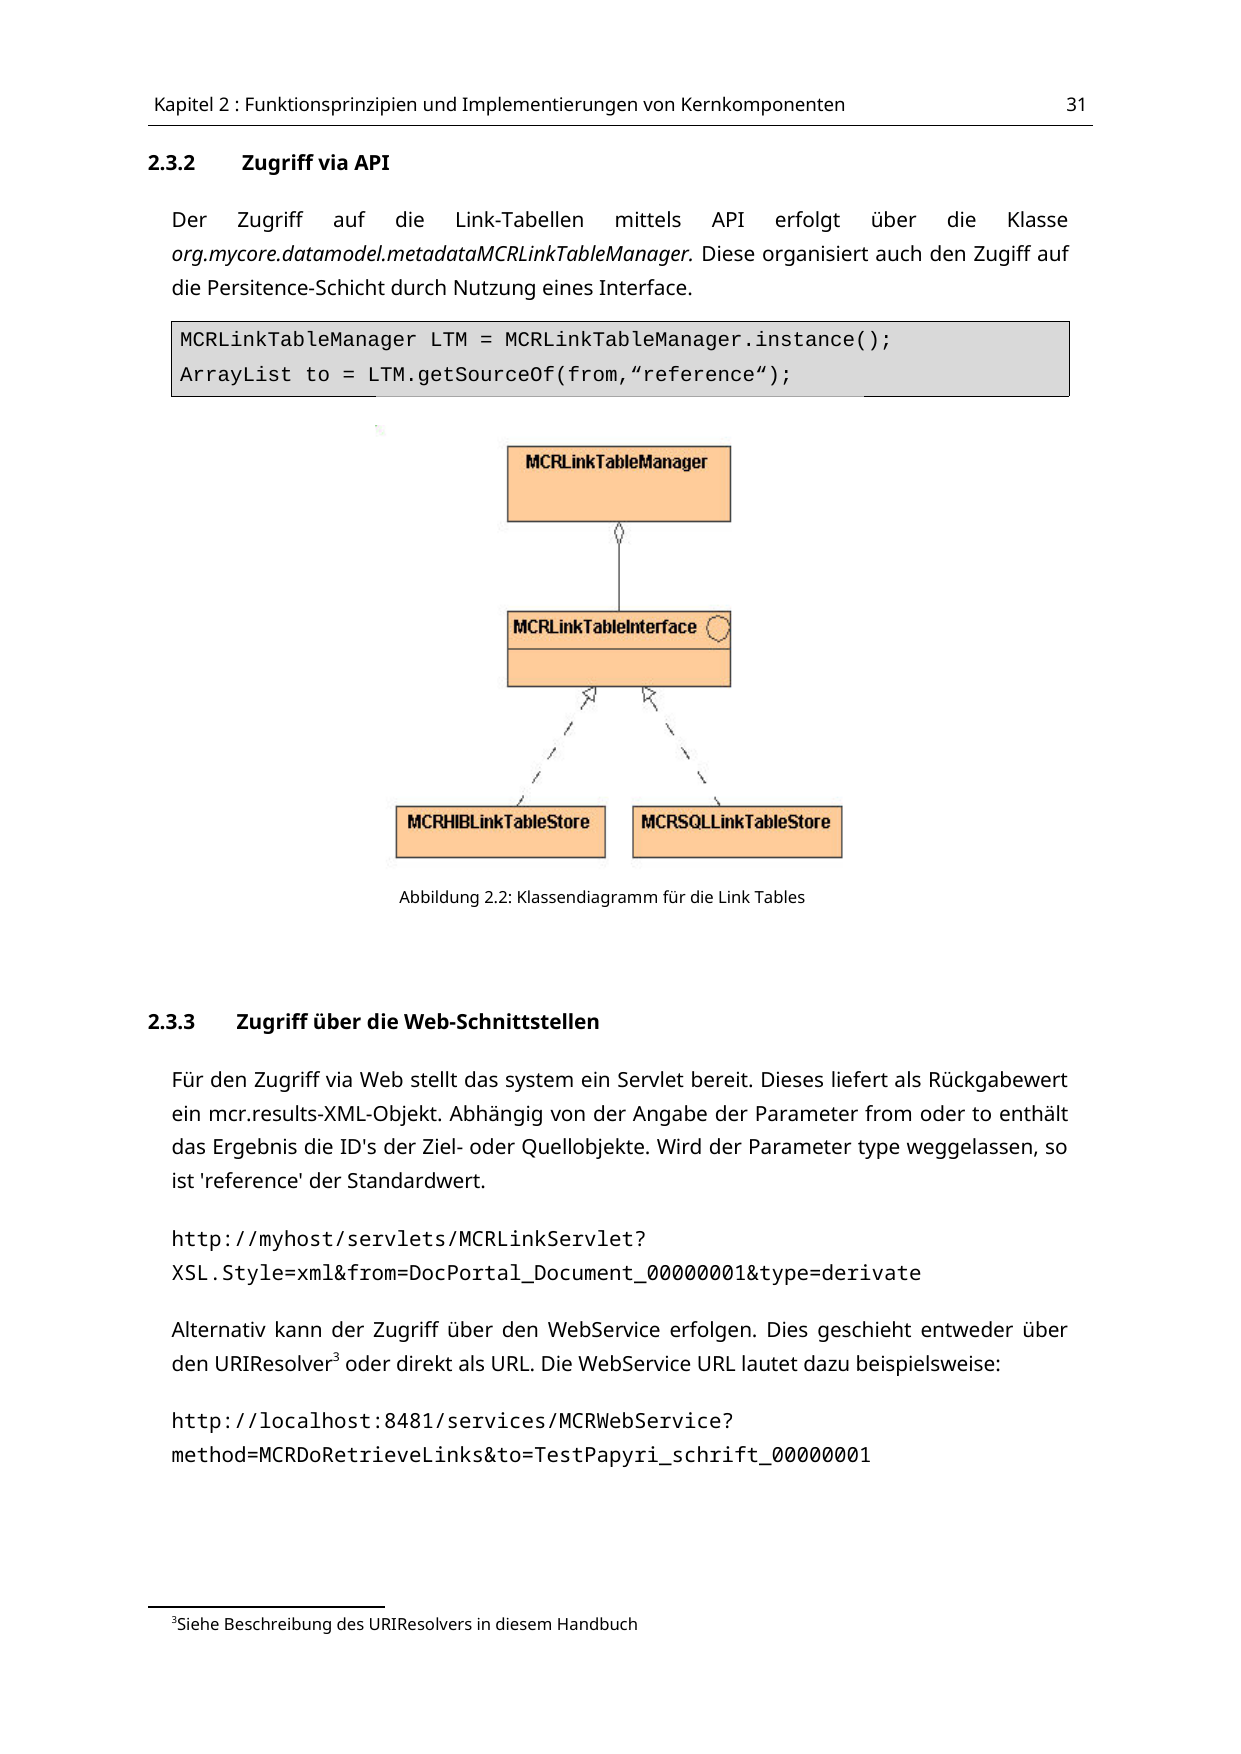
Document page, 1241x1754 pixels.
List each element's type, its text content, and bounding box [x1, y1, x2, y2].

text http://localhost:8481/services/MCRWebService?method=MCRDoRetrieveLinks&to=TestPapyri_schrift_00000001 [171, 1406, 1069, 1468]
text Abbildung 2.2: Klassendiagramm für die Link Tables [399, 881, 841, 908]
picture [375, 425, 865, 881]
subtitle Zugriff über die Web-Schnittstellen [148, 1007, 1092, 1036]
text ArrayList to = LTM.getSourceOf(from,“reference“); [172, 356, 1069, 396]
text Siehe Beschreibung des URIResolvers in diesem Handbuch [171, 1613, 1069, 1636]
text MCRLinkTableManager LTM = MCRLinkTableManager.instance(); [172, 322, 1069, 353]
text Für den Zugriff via Web stellt das system ein Servlet bereit. Dieses liefert als Rückgabewert ein mcr.results-XML-Objekt. Abhängig von der Angabe der Parameter from oder to enthält das Ergebnis die ID's der Ziel- oder Quellobjekte. Wird der Parameter type weggelassen, so ist 'reference' der Standardwert. [171, 1065, 1069, 1194]
text Alternativ kann der Zugriff über den WebService erfolgen. Dies geschieht entweder über den URIResolver oder direkt als URL. Die WebService URL lautet dazu beispielsweise: [171, 1315, 1069, 1377]
text http://myhost/servlets/MCRLinkServlet?XSL.Style=xml&from=DocPortal_Document_00000001&type=derivate [171, 1224, 1069, 1286]
text Der Zugriff auf die Link-Tabellen mittels API erfolgt über die Klasse org.mycore.datamodel.metadataMCRLinkTableManager. Diese organisiert auch den Zugiff auf die Persitence-Schicht durch Nutzung eines Interface. [171, 205, 1069, 301]
subtitle Zugriff via API [148, 148, 1092, 176]
